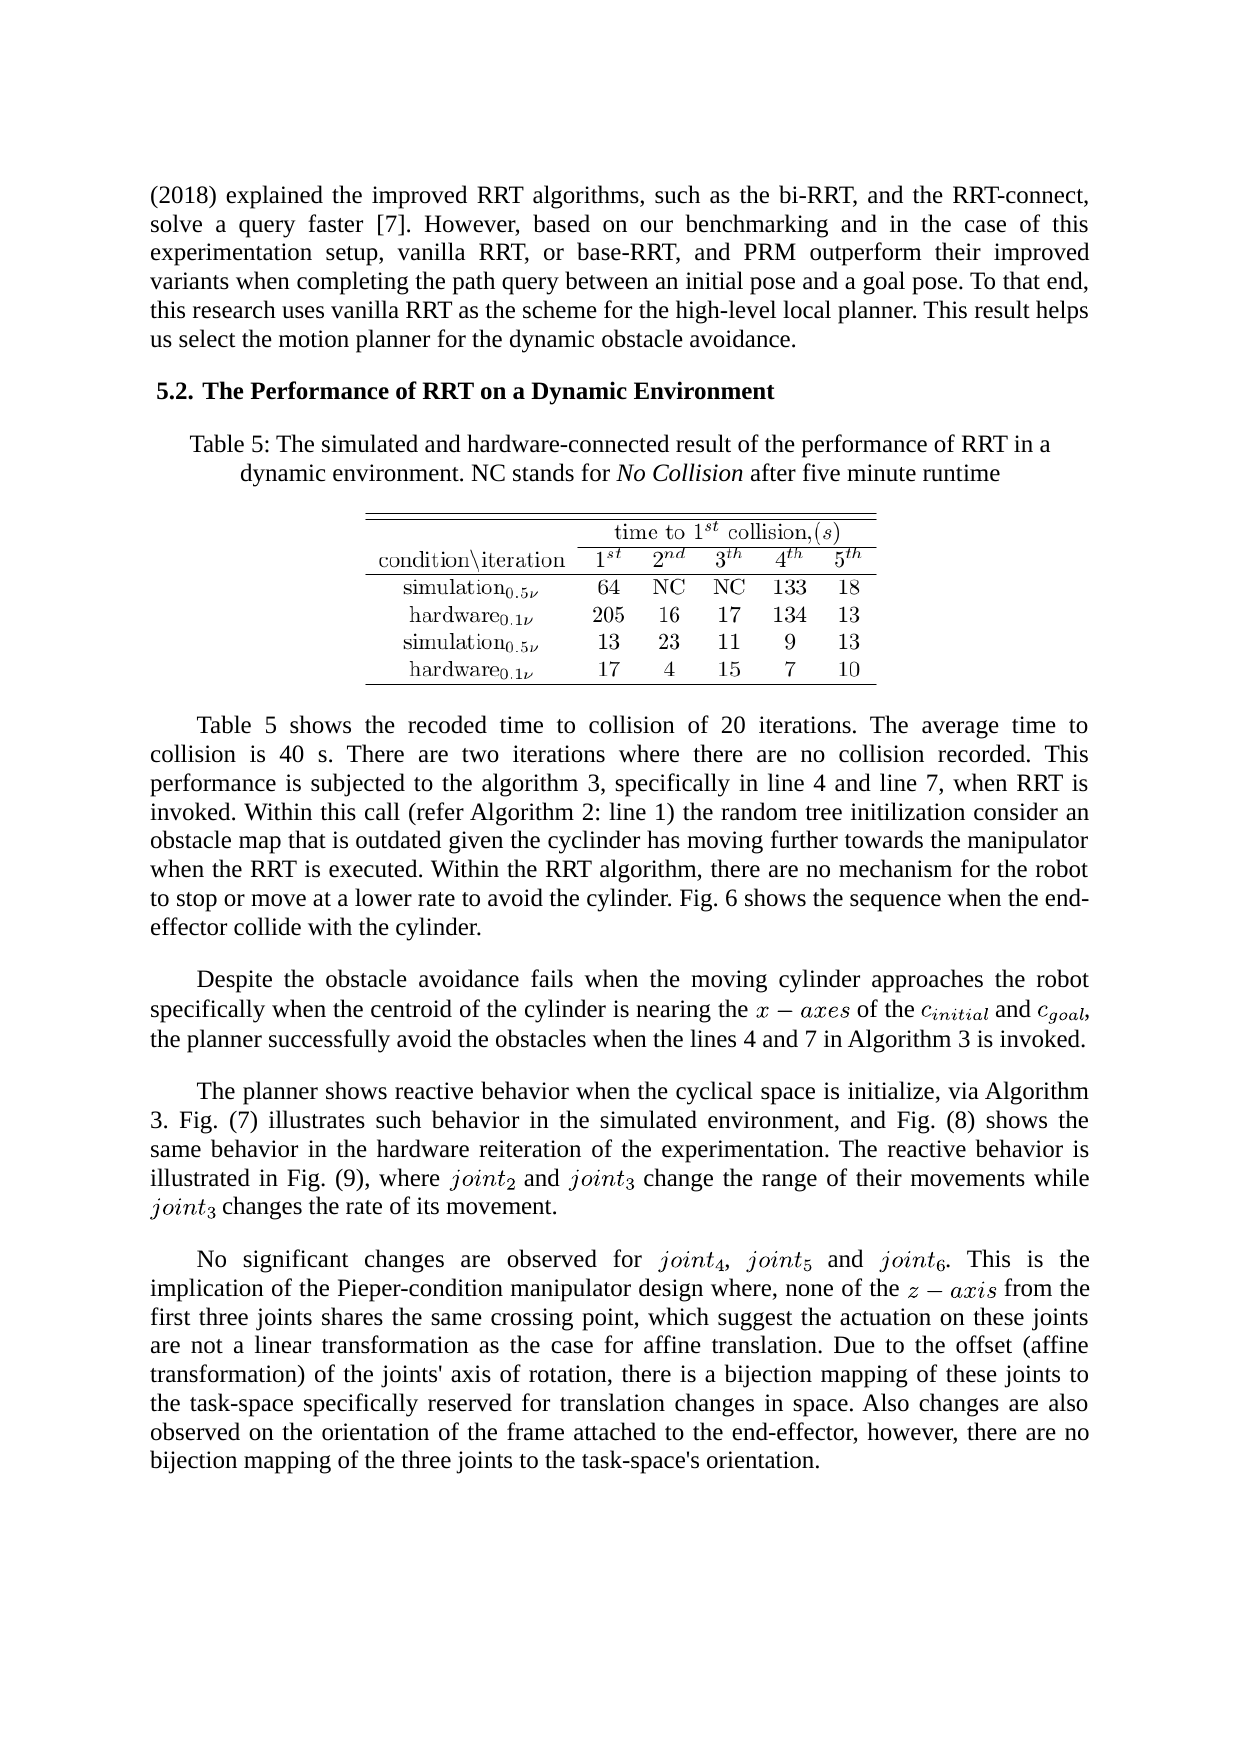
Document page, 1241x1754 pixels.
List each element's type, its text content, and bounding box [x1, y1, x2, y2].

text The planner shows reactive behavior when the cyclical space is initialize, via Algorithm 3. Fig. (7) illustrates such behavior in the simulated environment, and Fig. (8) shows the same behavior in the hardware reiteration of the experimentation. The reactive behavior is illustrated in Fig. (9), where and change the range of their movements while changes the rate of its movement. [150, 1076, 1090, 1220]
list The Performance of RRT on a Dynamic Environment [150, 376, 1090, 405]
text Despite the obstacle avoidance fails when the moving cylinder approaches the robot specifically when the centroid of the cylinder is nearing the of the and , the planner successfully avoid the obstacles when the lines 4 and 7 in Algorithm 3 is invoked. [150, 964, 1090, 1052]
picture [150, 510, 1091, 687]
text Table 5 shows the recoded time to collision of 20 iterations. The average time to collision is 40 s. There are two iterations where there are no collision recorded. This performance is subjected to the algorithm 3, specifically in line 4 and line 7, when RRT is invoked. Within this call (refer Algorithm 2: line 1) the random tree initilization consider an obstacle map that is outdated given the cyclinder has moving further towards the manipulator when the RRT is executed. Within the RRT algorithm, there are no mechanism for the robot to stop or move at a lower rate to avoid the cylinder. Fig. 6 shows the sequence when the end-effector collide with the cylinder. [150, 710, 1090, 940]
text (2018) explained the improved RRT algorithms, such as the bi-RRT, and the RRT-connect, solve a query faster [7]⁠. However, based on our benchmarking and in the case of this experimentation setup, vanilla RRT, or base-RRT, and PRM outperform their improved variants when completing the path query between an initial pose and a goal pose. To that end, this research uses vanilla RRT as the scheme for the high-level local planner. This result helps us select the motion planner for the dynamic obstacle avoidance. [150, 180, 1090, 352]
text No significant changes are observed for , and . This is the implication of the Pieper-condition manipulator design where, none of the from the first three joints shares the same crossing point, which suggest the actuation on these joints are not a linear transformation as the case for affine translation. Due to the offset (affine transformation) of the joints' axis of rotation, there is a bijection mapping of these joints to the task-space specifically reserved for translation changes in space. Also changes are also observed on the orientation of the frame attached to the end-effector, however, there are no bijection mapping of the three joints to the task-space's orientation. [150, 1244, 1090, 1474]
text Table 5: The simulated and hardware-connected result of the performance of RRT in a dynamic environment. NC stands for No Collision after five minute runtime [150, 429, 1090, 487]
